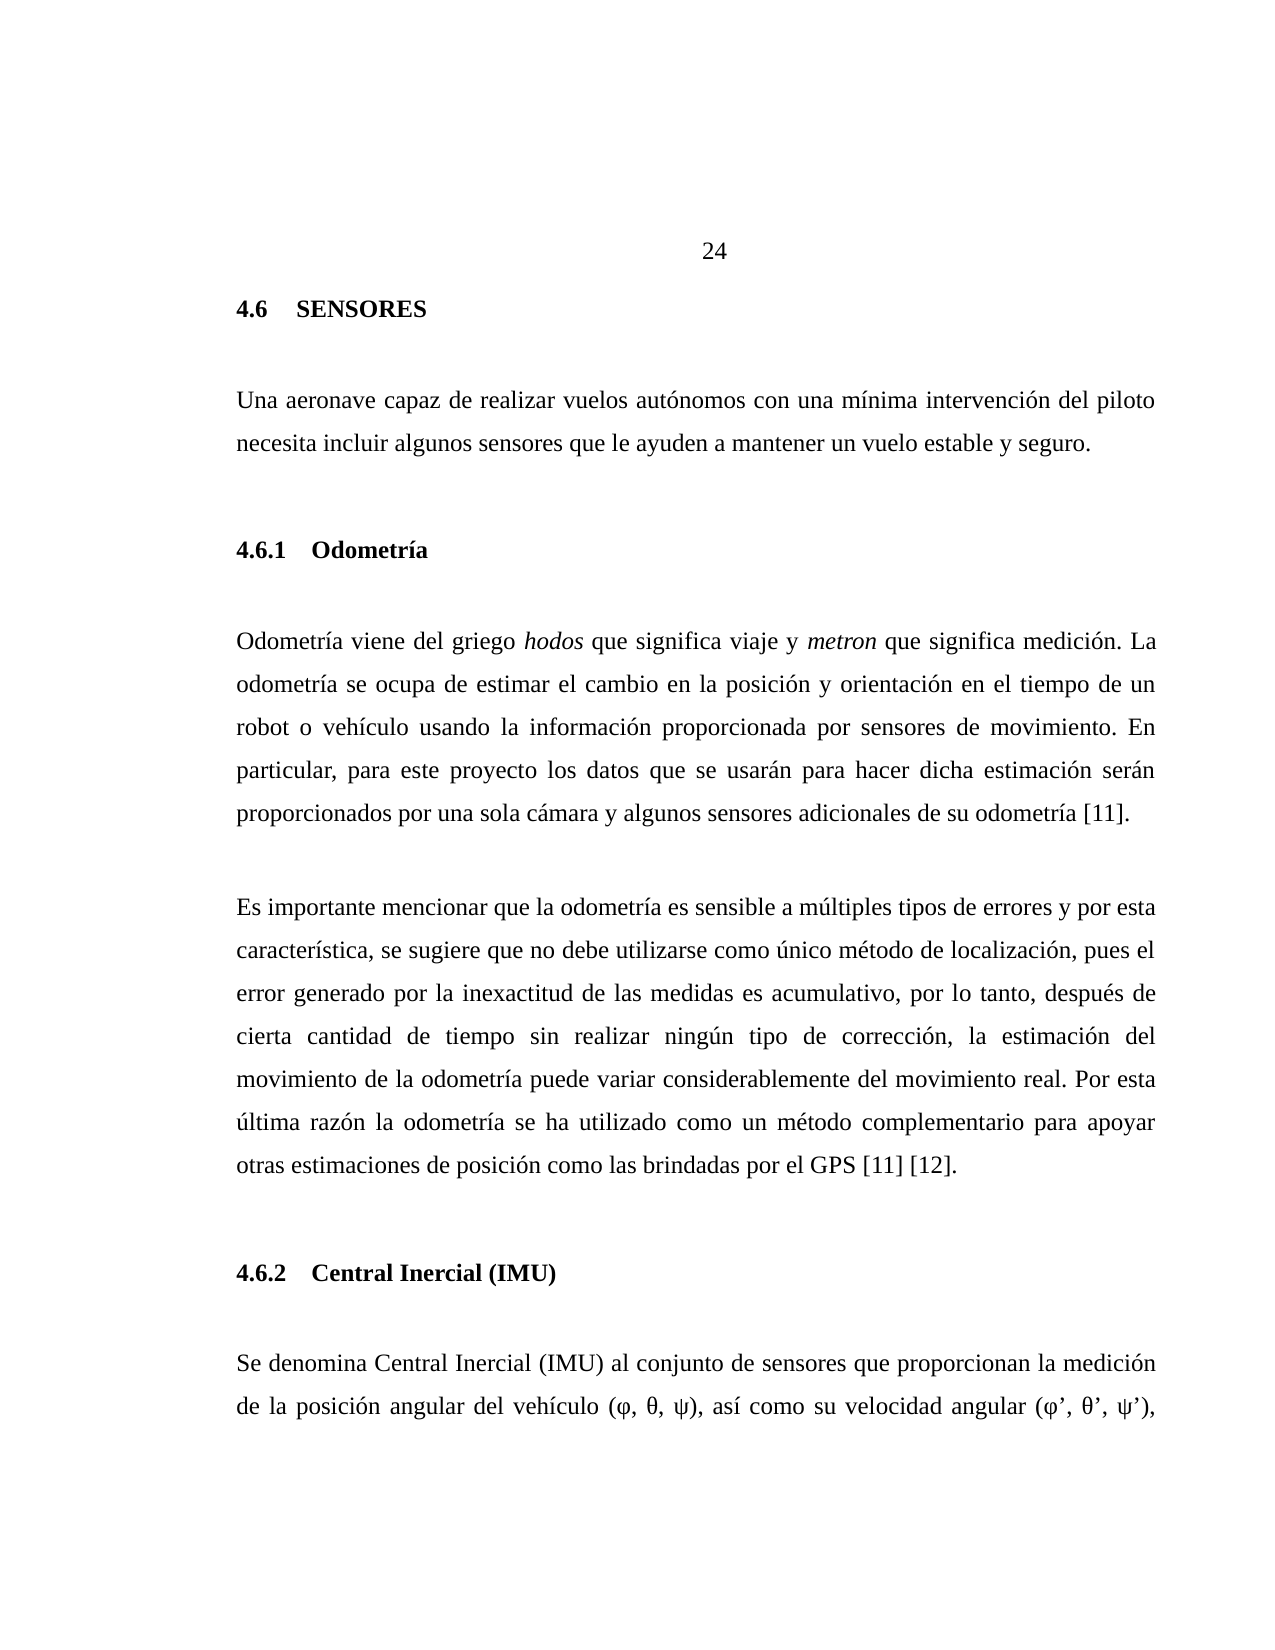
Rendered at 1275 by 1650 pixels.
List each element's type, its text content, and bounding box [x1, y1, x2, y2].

subtitle SENSORES [236, 294, 1157, 323]
subtitle Central Inercial (IMU) [236, 1258, 1157, 1287]
text Se denomina Central Inercial (IMU) al conjunto de sensores que proporcionan la medición de la posición angular del vehículo (φ, θ, ψ), así como su velocidad angular (φ’, θ’, ψ’), [236, 1348, 1157, 1420]
text Una aeronave capaz de realizar vuelos autónomos con una mínima intervención del piloto necesita incluir algunos sensores que le ayuden a mantener un vuelo estable y seguro. [236, 385, 1157, 457]
subtitle Odometría [236, 536, 1157, 564]
text Odometría viene del griego hodos que significa viaje y metron que significa medición. La odometría se ocupa de estimar el cambio en la posición y orientación en el tiempo de un robot o vehículo usando la información proporcionada por sensores de movimiento. En particular, para este proyecto los datos que se usarán para hacer dicha estimación serán proporcionados por una sola cámara y algunos sensores adicionales de su odometría [11]. [236, 626, 1157, 827]
text Es importante mencionar que la odometría es sensible a múltiples tipos de errores y por esta característica, se sugiere que no debe utilizarse como único método de localización, pues el error generado por la inexactitud de las medidas es acumulativo, por lo tanto, después de cierta cantidad de tiempo sin realizar ningún tipo de corrección, la estimación del movimiento de la odometría puede variar considerablemente del movimiento real. Por esta última razón la odometría se ha utilizado como un método complementario para apoyar otras estimaciones de posición como las brindadas por el GPS [11] [12]. [236, 892, 1157, 1179]
